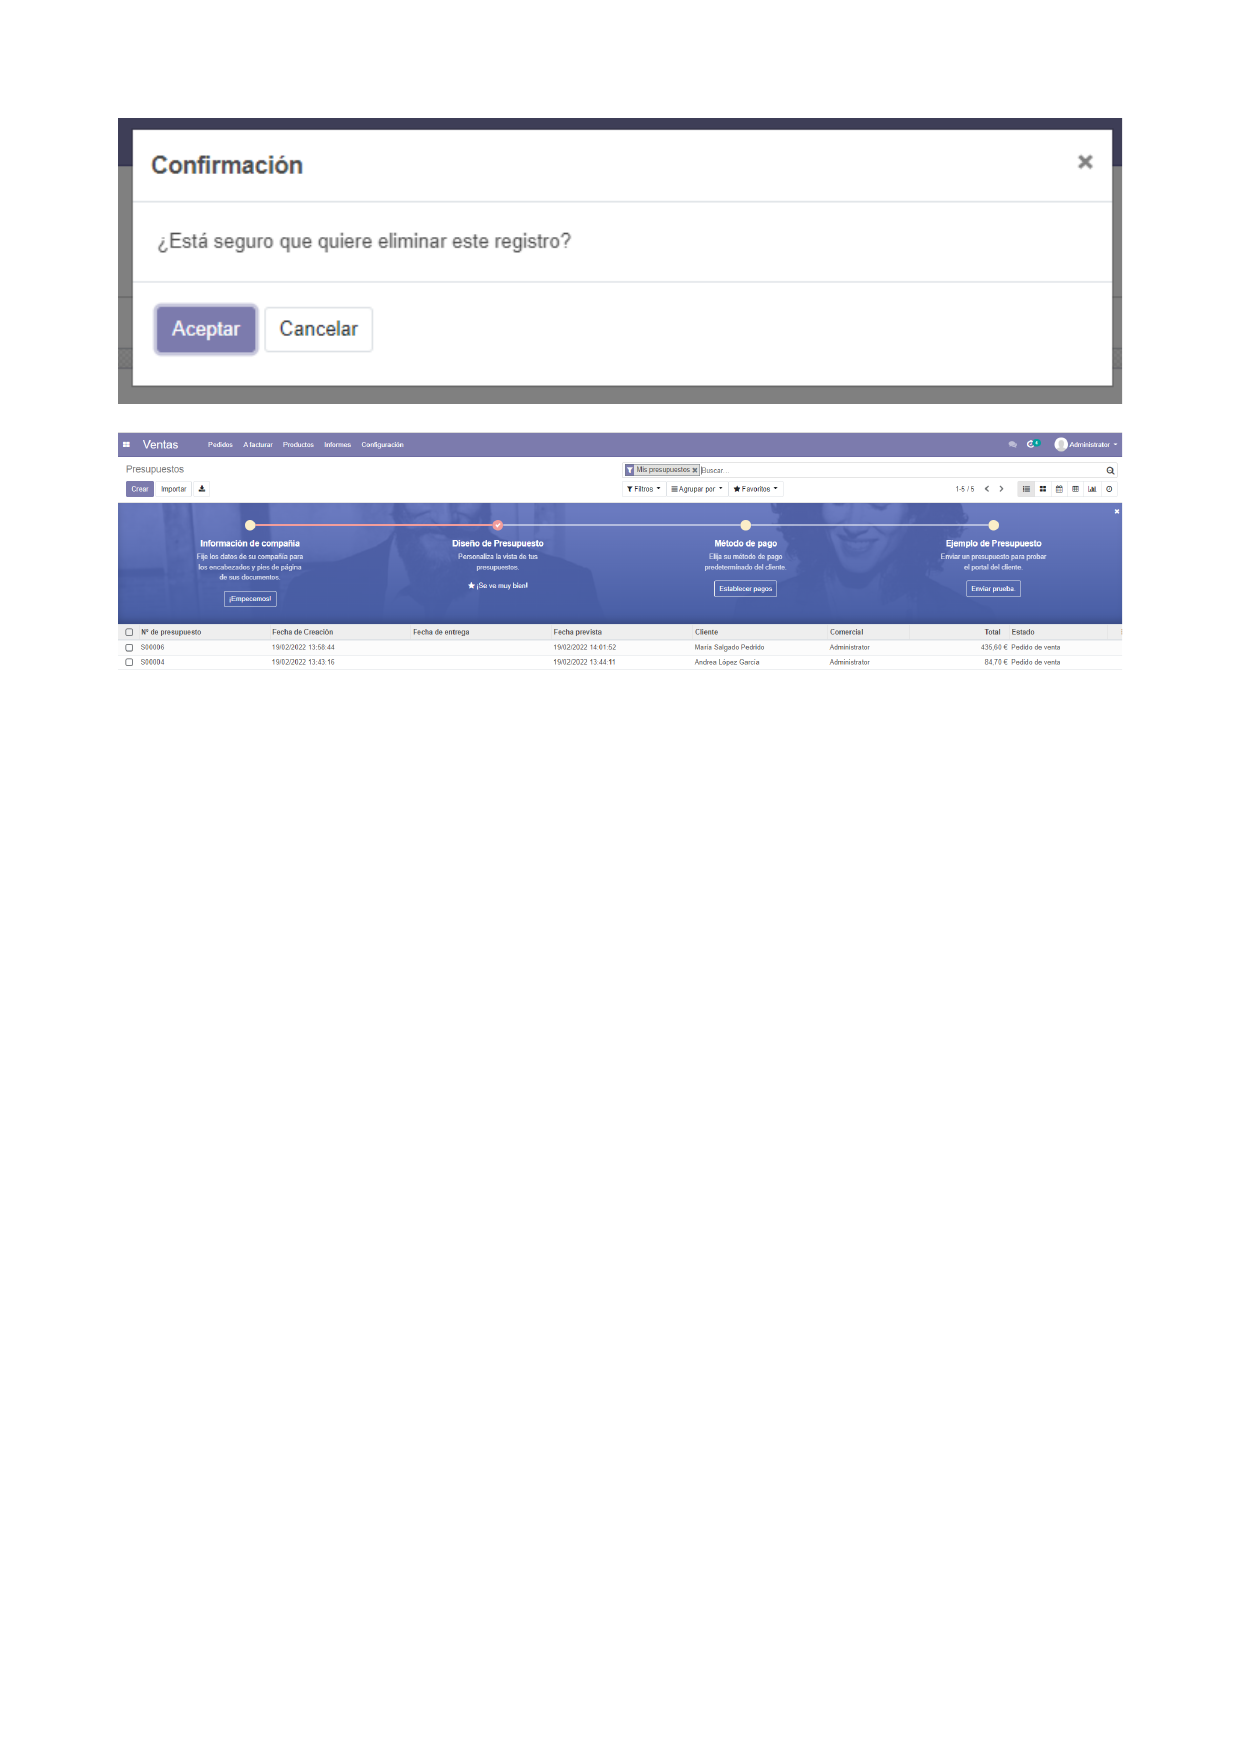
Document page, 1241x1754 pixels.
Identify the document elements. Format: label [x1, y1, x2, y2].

picture [118, 118, 1123, 404]
picture [118, 432, 1123, 670]
